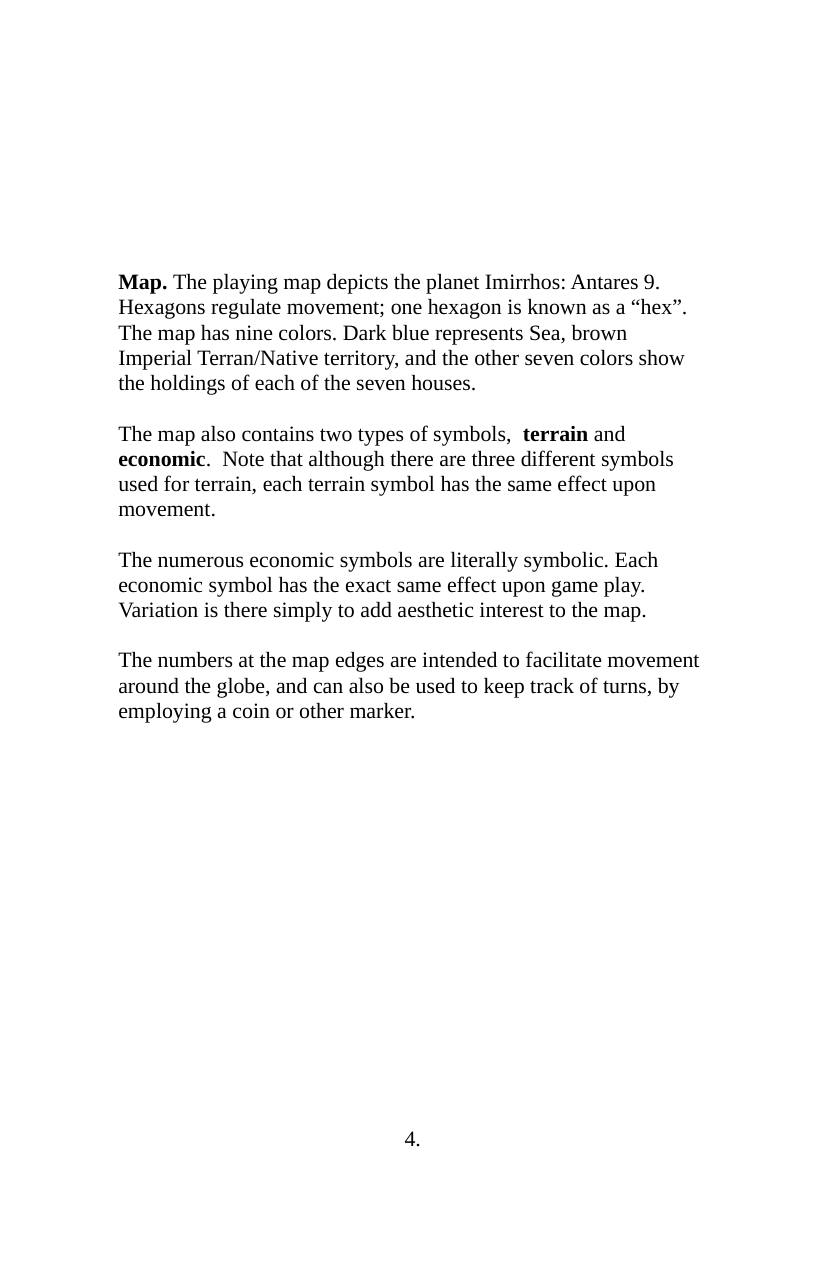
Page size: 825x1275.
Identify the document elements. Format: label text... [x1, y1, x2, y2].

text 4. [118, 1126, 707, 1152]
text The numerous economic symbols are literally symbolic. Each economic symbol has the exact same effect upon game play. Variation is there simply to add aesthetic interest to the map. [118, 547, 707, 622]
text The numbers at the map edges are intended to facilitate movement around the globe, and can also be used to keep track of turns, by employing a coin or other marker. [118, 647, 707, 723]
text Map. The playing map depicts the planet Imirrhos: Antares 9. Hexagons regulate movement; one hexagon is known as a “hex”. The map has nine colors. Dark blue represents Sea, brown Imperial Terran/Native territory, and the other seven colors show the holdings of each of the seven houses. [118, 269, 707, 395]
text The map also contains two types of symbols, terrain and economic. Note that although there are three different symbols used for terrain, each terrain symbol has the same effect upon movement. [118, 421, 707, 521]
